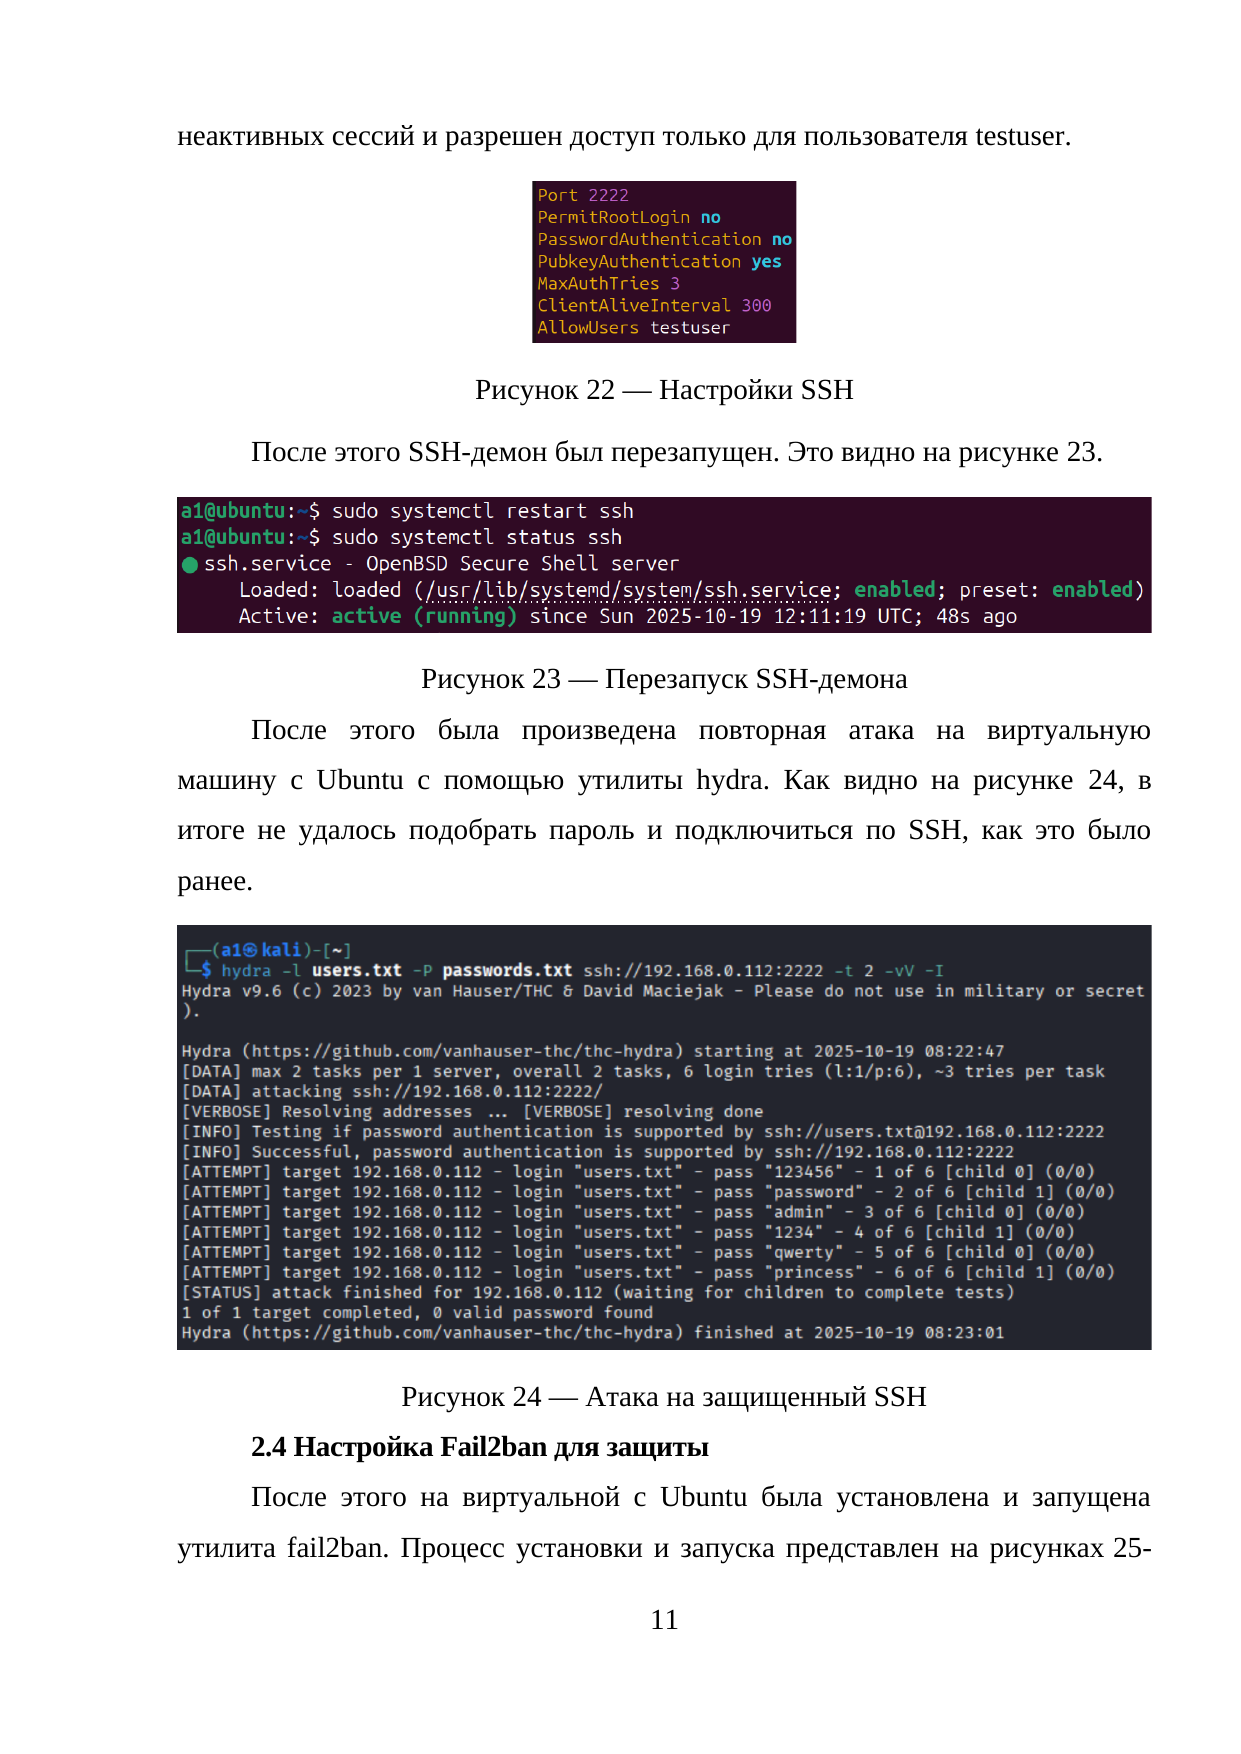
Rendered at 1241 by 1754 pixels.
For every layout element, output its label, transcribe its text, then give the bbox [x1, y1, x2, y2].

picture [177, 925, 1152, 1350]
text Рисунок 24 — Атака на защищенный SSH [177, 1350, 1152, 1412]
picture [532, 181, 797, 343]
text Рисунок 23 — Перезапуск SSH-демона [177, 633, 1152, 695]
text Рисунок 22 — Настройки SSH [448, 181, 881, 406]
picture [177, 497, 1152, 633]
text После этого SSH-демон был перезапущен. Это видно на рисунке 23. [177, 434, 1152, 468]
subtitle Настройка Fail2ban для защиты [177, 1429, 1152, 1463]
text неактивных сессий и разрешен доступ только для пользователя testuser. [177, 118, 1152, 152]
text После этого была произведена повторная атака на виртуальную машину с Ubuntu с помощью утилиты hydra. Как видно на рисунке 24, в итоге не удалось подобрать пароль и подключиться по SSH, как это было ранее. [177, 712, 1152, 896]
text После этого на виртуальной с Ubuntu была установлена и запущена утилита fail2ban. Процесс установки и запуска представлен на рисунках 25- [177, 1479, 1152, 1563]
